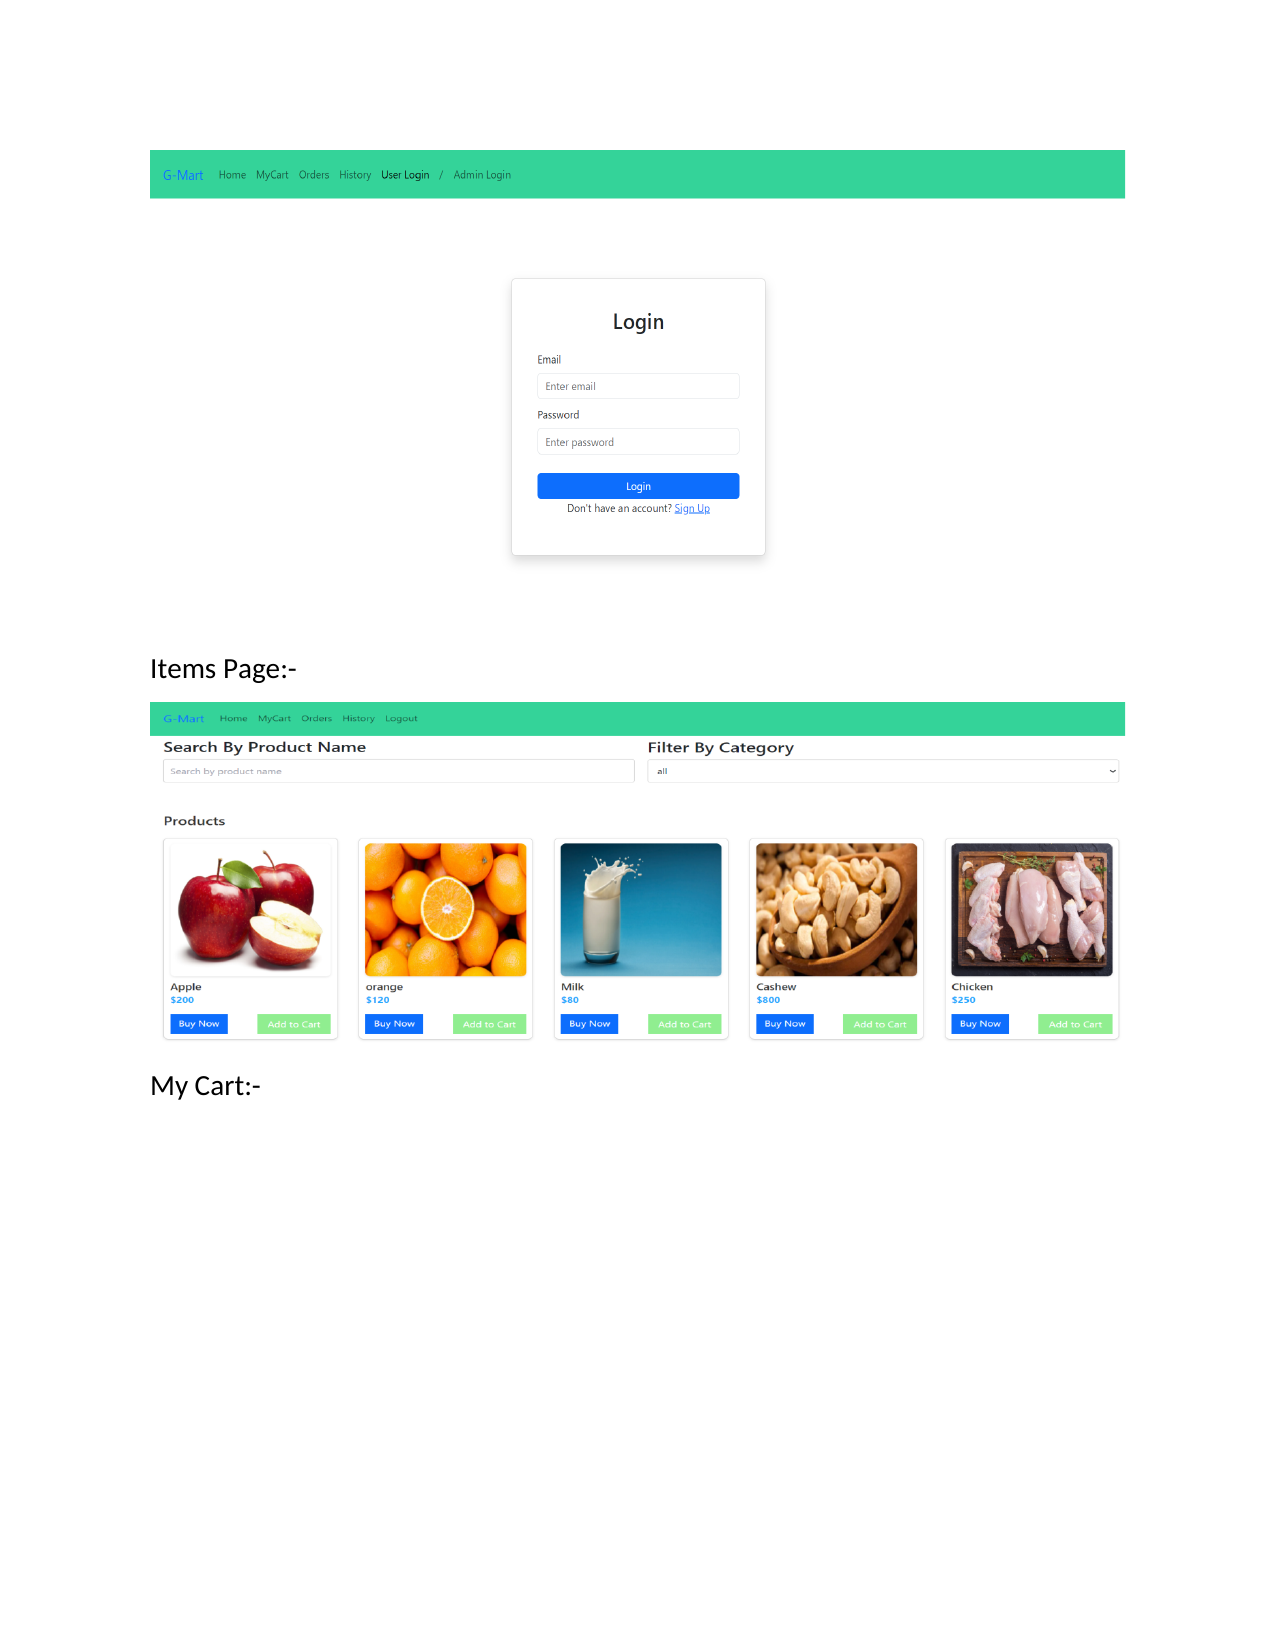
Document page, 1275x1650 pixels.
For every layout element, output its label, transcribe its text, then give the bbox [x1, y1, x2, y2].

text Items Page:- [150, 650, 1125, 686]
text My Cart:- [150, 1067, 1125, 1102]
picture [150, 702, 1125, 1051]
picture [150, 150, 1125, 634]
